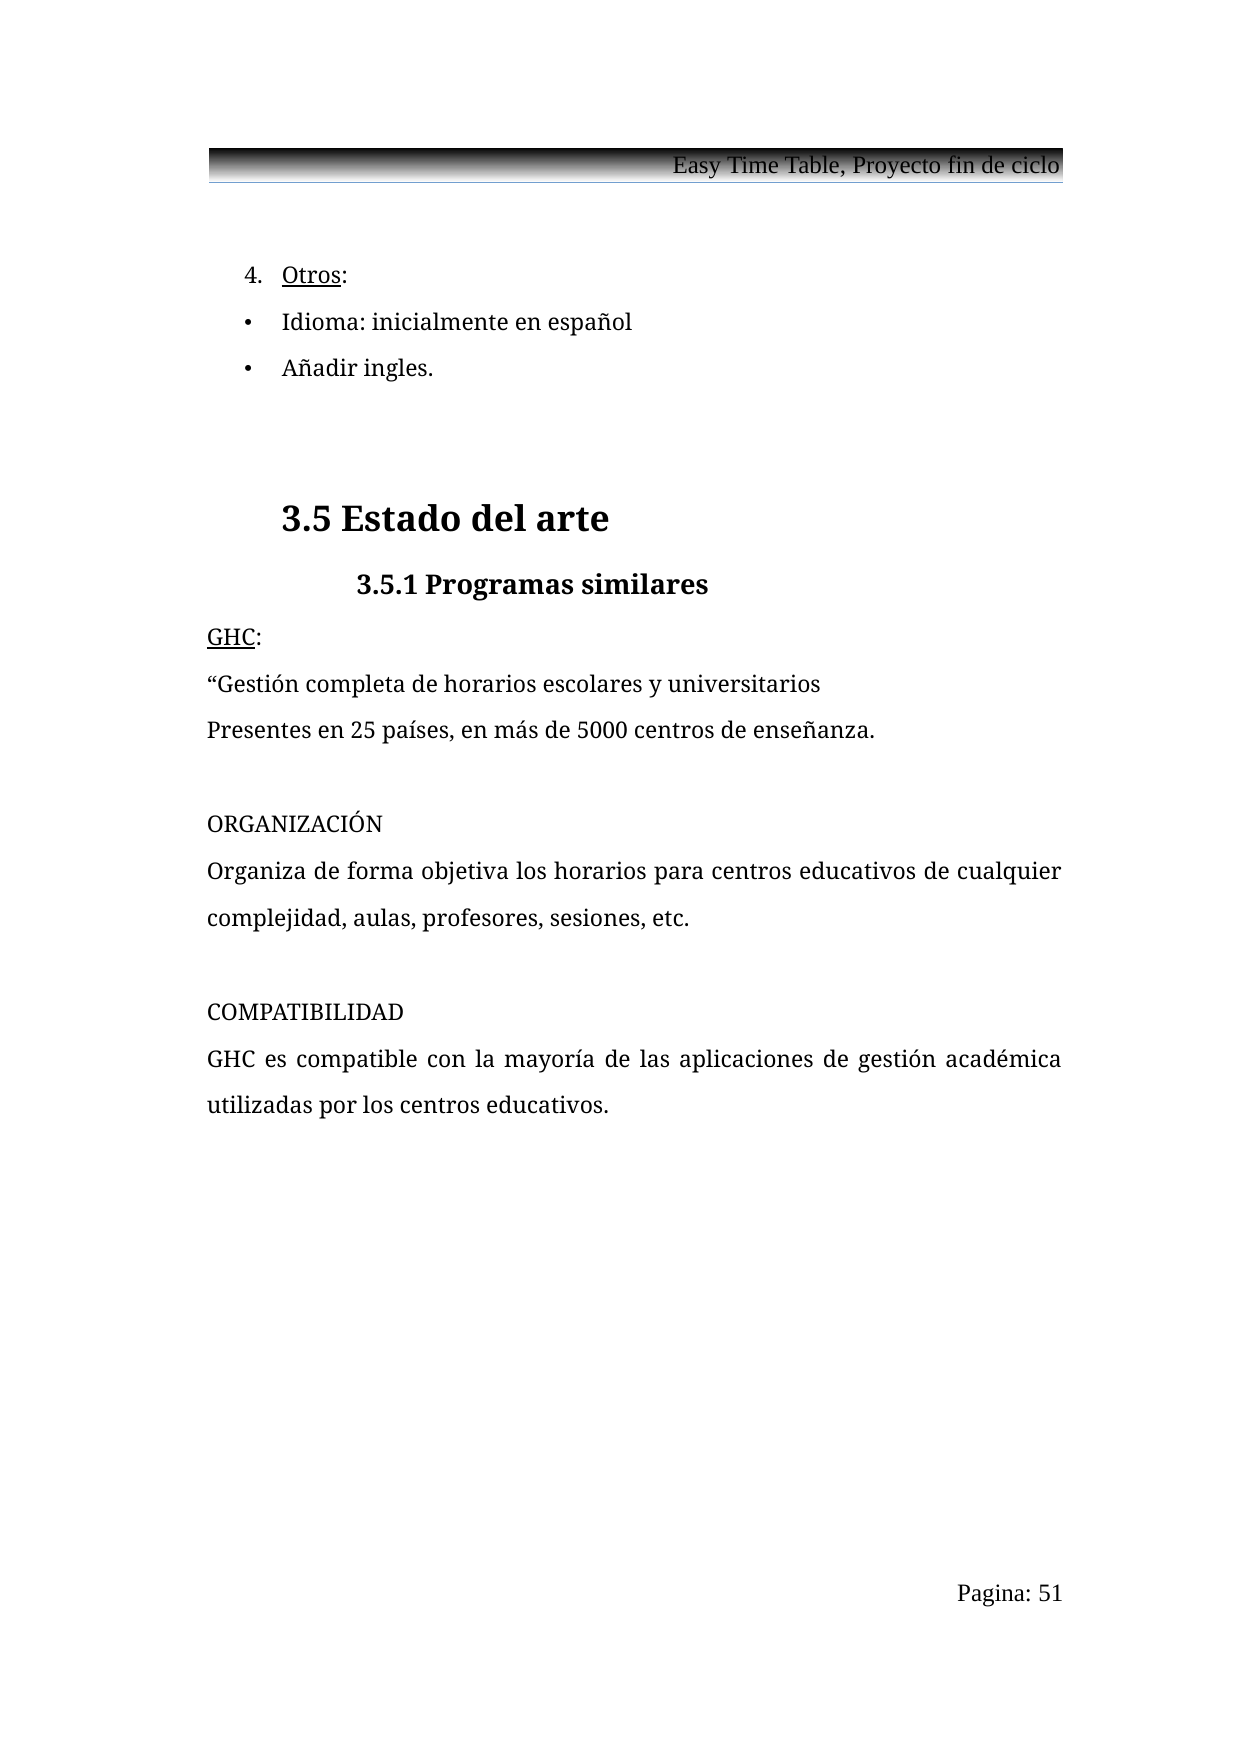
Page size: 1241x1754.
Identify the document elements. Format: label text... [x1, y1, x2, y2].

list Idioma: inicialmente en español [244, 306, 1063, 337]
text “Gestión completa de horarios escolares y universitarios [207, 667, 1063, 699]
list Otros: [244, 259, 1063, 290]
text GHC es compatible con la mayoría de las aplicaciones de gestión académica utilizadas por los centros educativos. [207, 1042, 1063, 1121]
text COMPATIBILIDAD [207, 996, 1063, 1027]
list Añadir ingles. [244, 352, 1063, 384]
text Presentes en 25 países, en más de 5000 centros de enseñanza. [207, 714, 1063, 746]
text 3.5 Estado del arte [207, 493, 1063, 541]
text ORGANIZACIÓN [207, 808, 1063, 839]
text Organiza de forma objetiva los horarios para centros educativos de cualquier complejidad, aulas, profesores, sesiones, etc. [207, 855, 1063, 933]
text GHC: [207, 621, 1063, 652]
text 3.5.1 Programas similares [207, 565, 1063, 602]
